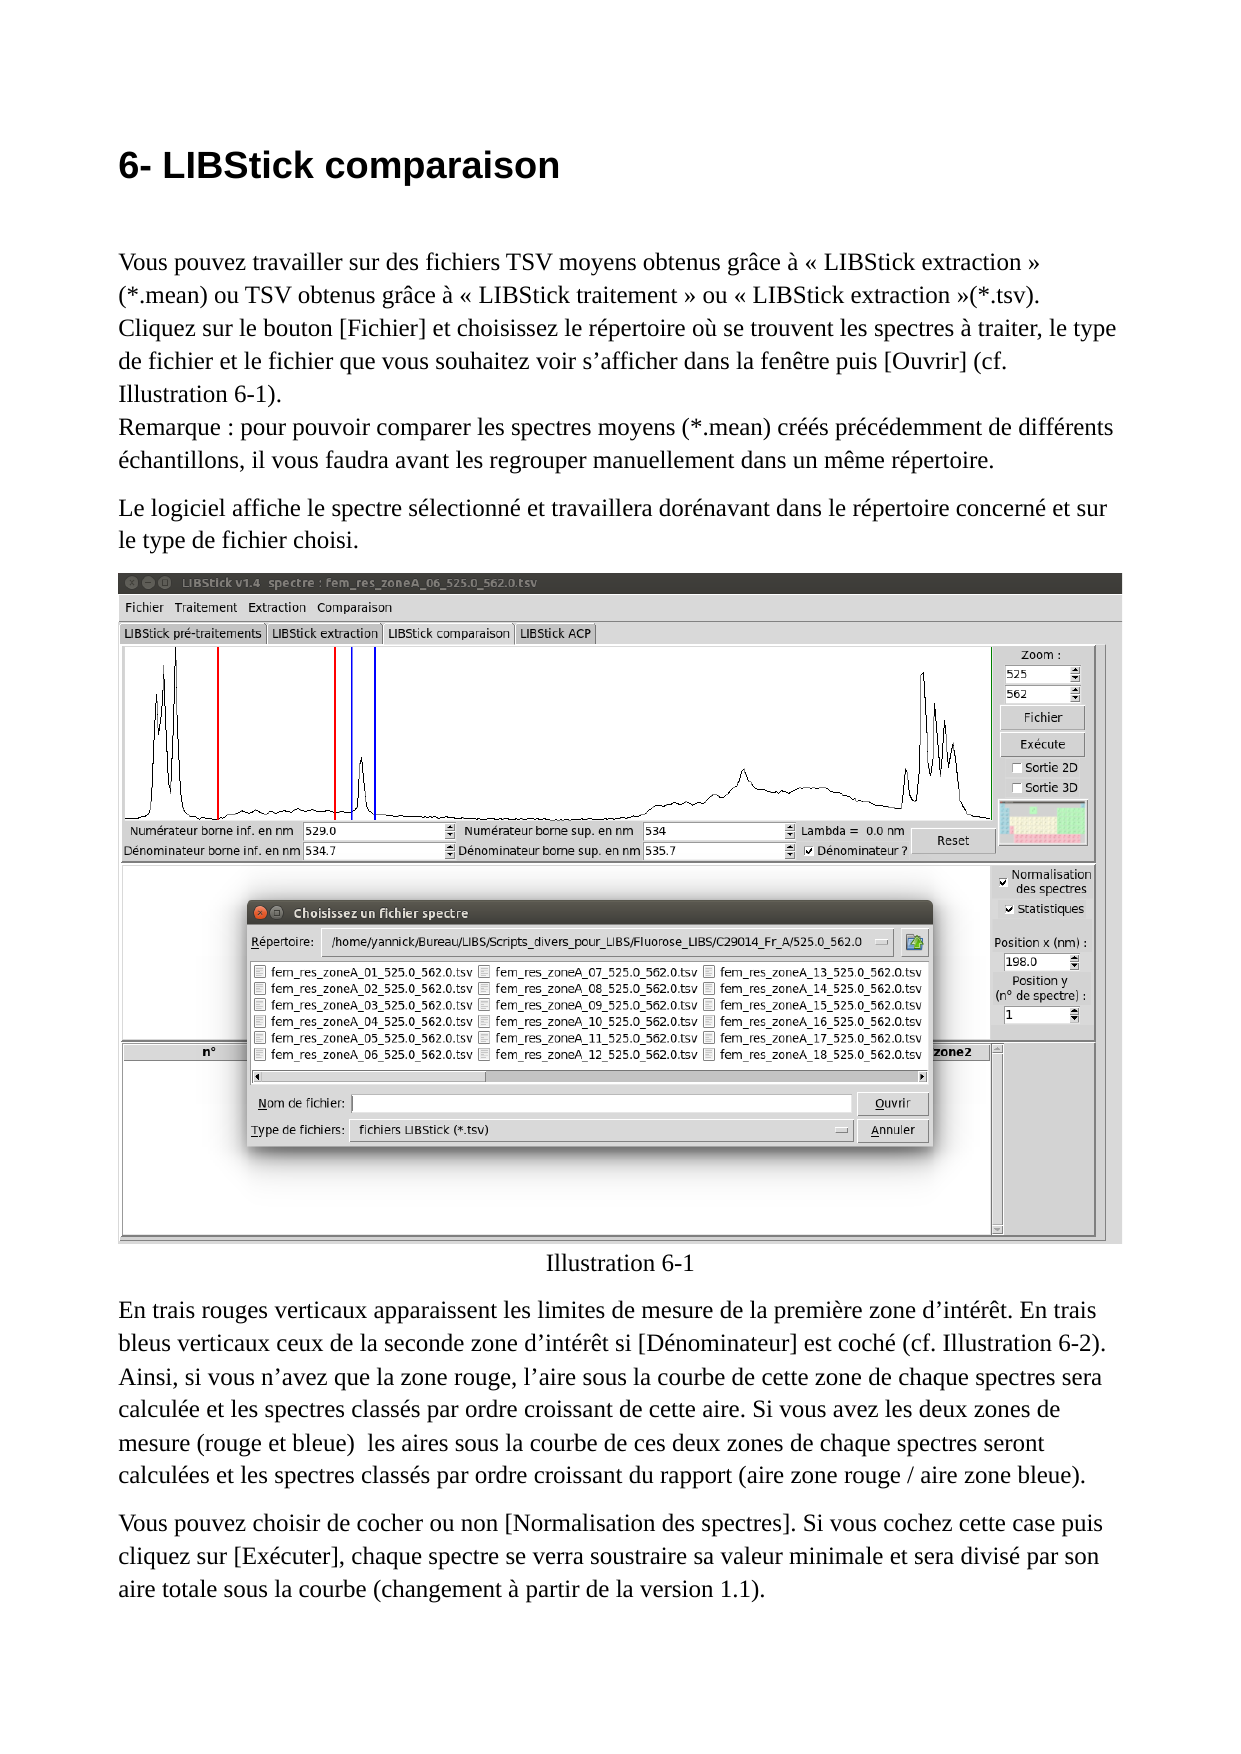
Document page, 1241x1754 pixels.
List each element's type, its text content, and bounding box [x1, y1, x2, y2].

text Vous pouvez choisir de cocher ou non [Normalisation des spectres]. Si vous cochez cette case puis cliquez sur [Exécuter], chaque spectre se verra soustraire sa valeur minimale et sera divisé par son aire totale sous la courbe (changement à partir de la version 1.1). [118, 1508, 1122, 1603]
text Le logiciel affiche le spectre sélectionné et travaillera dorénavant dans le répertoire concerné et sur le type de fichier choisi. [118, 493, 1122, 554]
text Illustration 6-1 [118, 1244, 1122, 1277]
text Vous pouvez travailler sur des fichiers TSV moyens obtenus grâce à « LIBStick extraction » (*.mean) ou TSV obtenus grâce à « LIBStick traitement » ou « LIBStick extraction »(*.tsv). Cliquez sur le bouton [Fichier] et choisissez le répertoire où se trouvent les spectres à traiter, le type de fichier et le fichier que vous souhaitez voir s’afficher dans la fenêtre puis [Ouvrir] (cf. Illustration 6-1). Remarque : pour pouvoir comparer les spectres moyens (*.mean) créés précédemment de différents échantillons, il vous faudra avant les regrouper manuellement dans un même répertoire. [118, 247, 1122, 474]
subtitle 6- LIBStick comparaison [118, 143, 1122, 187]
text En trais rouges verticaux apparaissent les limites de mesure de la première zone d’intérêt. En trais bleus verticaux ceux de la seconde zone d’intérêt si [Dénominateur] est coché (cf. Illustration 6-2). Ainsi, si vous n’avez que la zone rouge, l’aire sous la courbe de cette zone de chaque spectres sera calculée et les spectres classés par ordre croissant de cette aire. Si vous avez les deux zones de mesure (rouge et bleue) les aires sous la courbe de ces deux zones de chaque spectres seront calculées et les spectres classés par ordre croissant du rapport (aire zone rouge / aire zone bleue). [118, 1296, 1122, 1489]
picture [118, 573, 1123, 1244]
